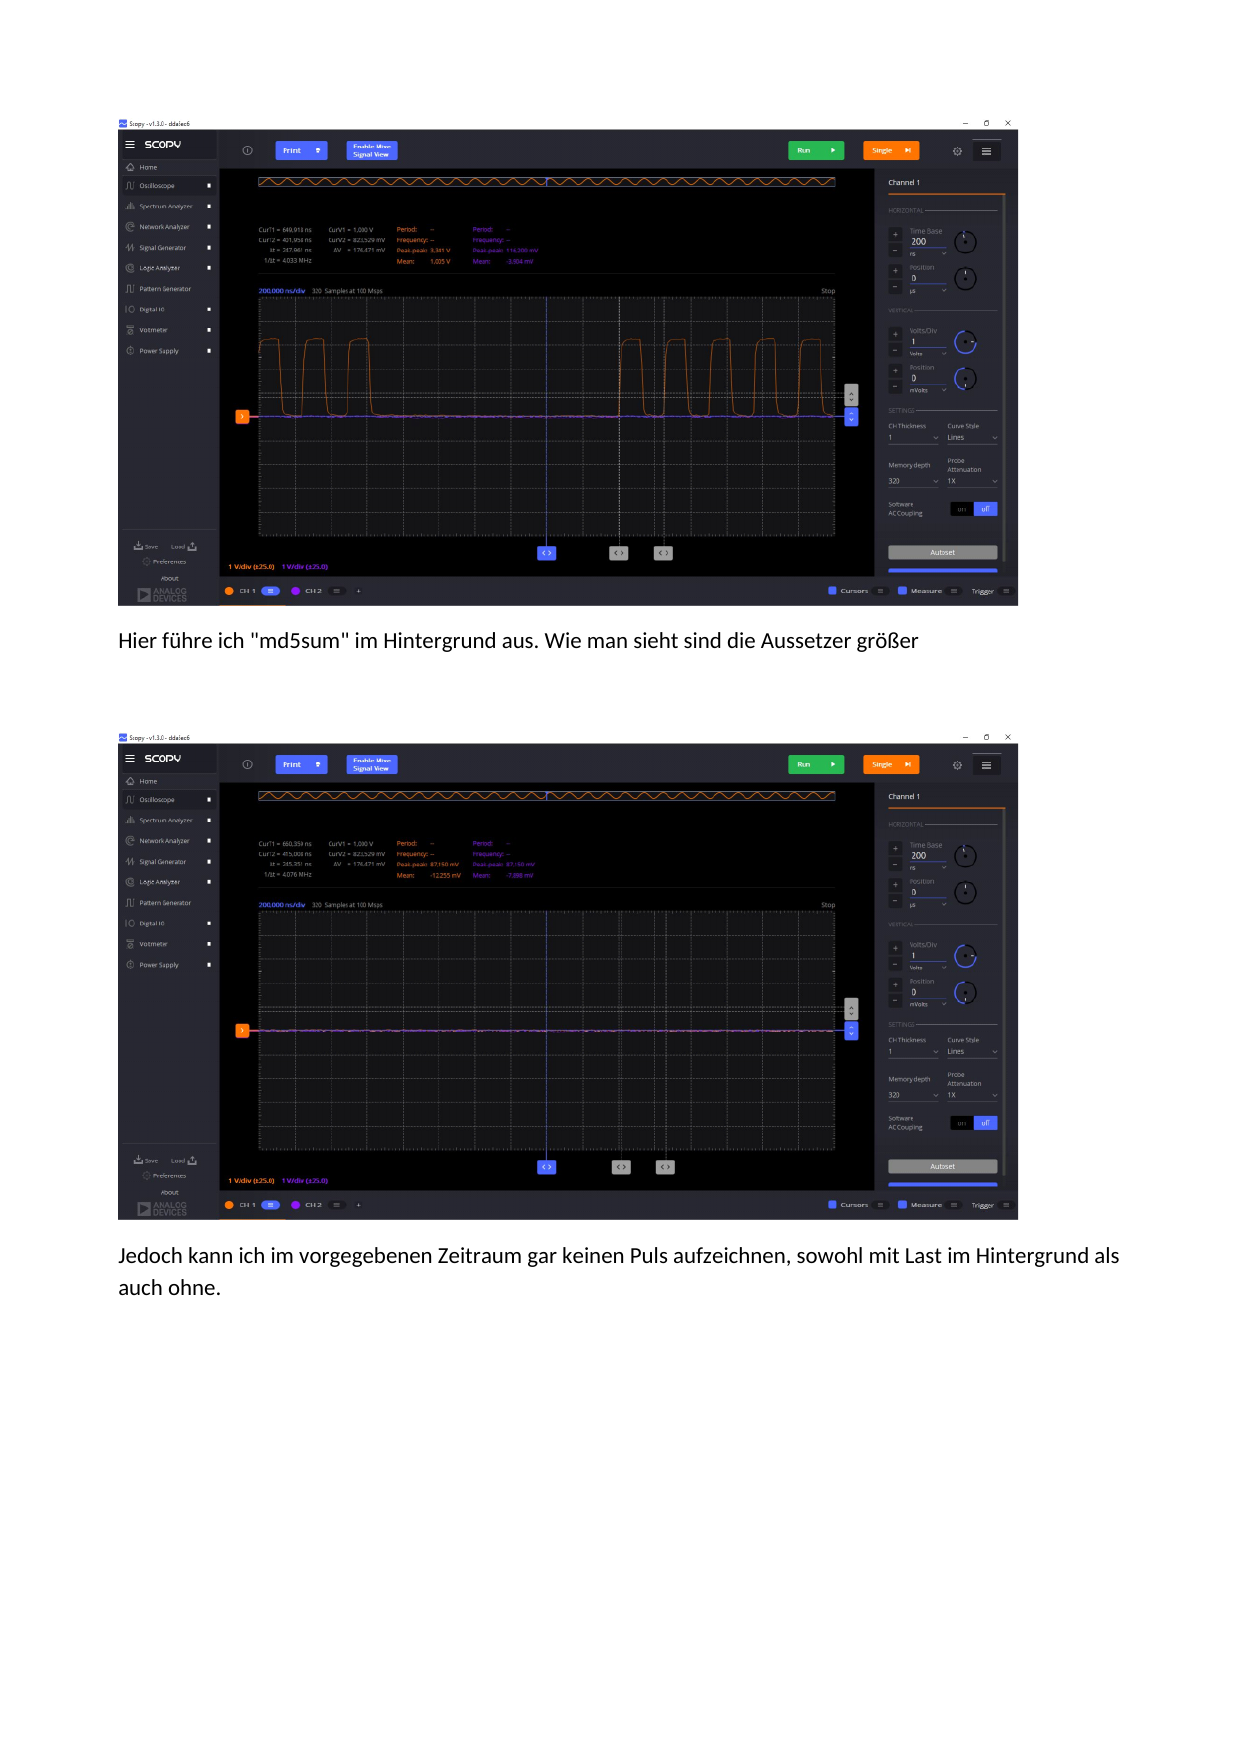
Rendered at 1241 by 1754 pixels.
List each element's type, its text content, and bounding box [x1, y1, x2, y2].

text Hier führe ich "md5sum" im Hintergrund aus. Wie man sieht sind die Aussetzer größer [118, 626, 1122, 654]
text Jedoch kann ich im vorgegebenen Zeitraum gar keinen Puls aufzeichnen, sowohl mit Last im Hintergrund als auch ohne. [118, 1241, 1122, 1301]
